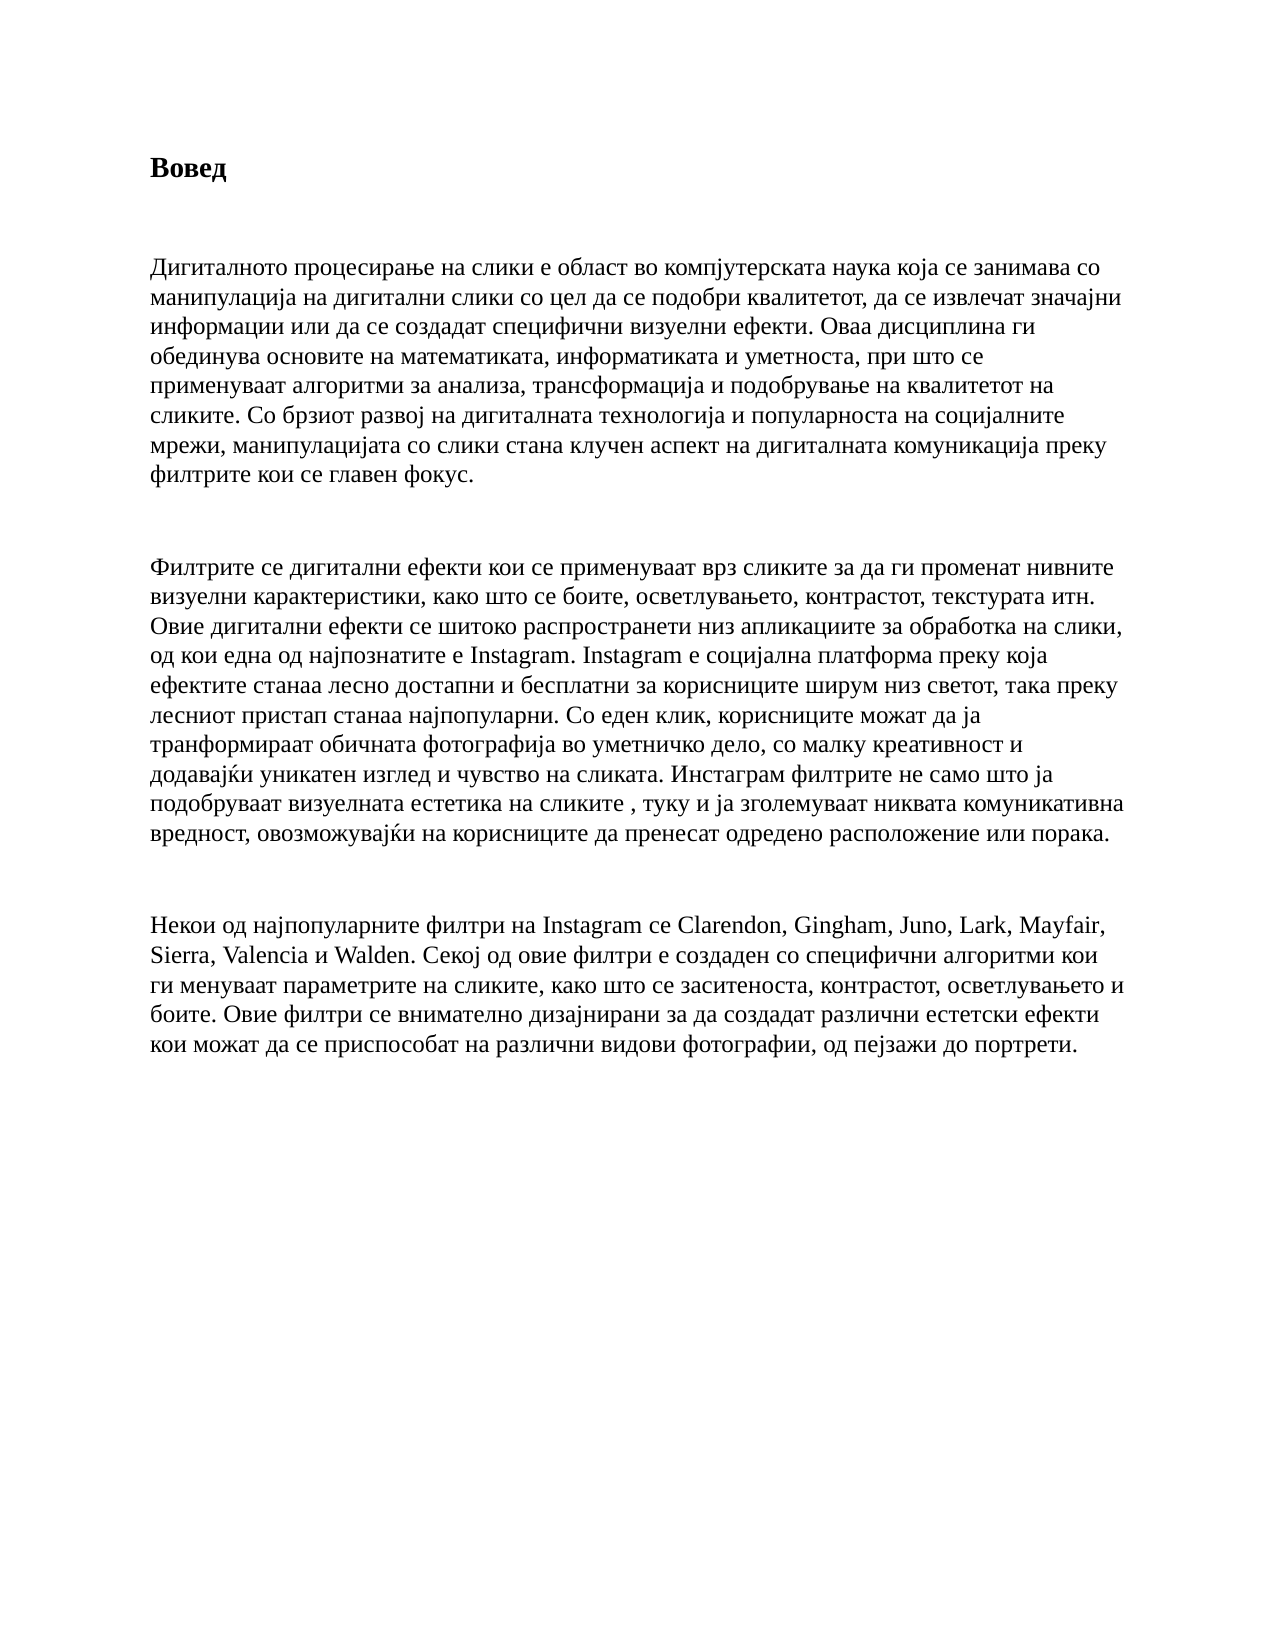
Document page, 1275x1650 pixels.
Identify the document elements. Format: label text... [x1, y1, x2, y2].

text Вовед [150, 150, 1125, 183]
text Дигиталното процесирање на слики е област во компјутерската наука која се занимава со манипулација на дигитални слики со цел да се подобри квалитетот, да се извлечат значајни информации или да се создадат специфични визуелни ефекти. Оваа дисциплина ги обединува основите на математиката, информатиката и уметноста, при што се применуваат алгоритми за анализа, трансформација и подобрување на квалитетот на сликите. Со брзиот развој на дигиталната технологија и популарноста на социјалните мрежи, манипулацијата со слики стана клучен аспект на дигиталната комуникација преку филтрите кои се главен фокус. [150, 252, 1125, 488]
text Филтрите се дигитални ефекти кои се применуваат врз сликите за да ги променат нивните визуелни карактеристики, како што се боите, осветлувањето, контрастот, текстурата итн. Овие дигитални ефекти се шитоко распространети низ апликациите за обработка на слики, од кои една од најпознатите е Instagram. Instagram е социјална платформа преку која ефектите станаа лесно достапни и бесплатни за корисниците ширум низ светот, така преку лесниот пристап станаа најпопуларни. Со еден клик, корисниците можат да ја транформираат обичната фотографија во уметничко дело, со малку креативност и додавајќи уникатен изглед и чувство на сликата. Инстаграм филтрите не само што ја подобруваат визуелната естетика на сликите , туку и ја зголемуваат никвата комуникативна вредност, овозможувајќи на корисниците да пренесат одредено расположение или порака. [150, 552, 1125, 847]
text Некои од најпопуларните филтри на Instagram се Clarendon, Gingham, Juno, Lark, Mayfair, Sierra, Valencia и Walden. Секој од овие филтри е создаден со специфични алгоритми кои ги менуваат параметрите на сликите, како што се заситеноста, контрастот, осветлувањето и боите. Овие филтри се внимателно дизајнирани за да создадат различни естетски ефекти кои можат да се приспособат на различни видови фотографии, од пејзажи до портрети. [150, 911, 1125, 1058]
